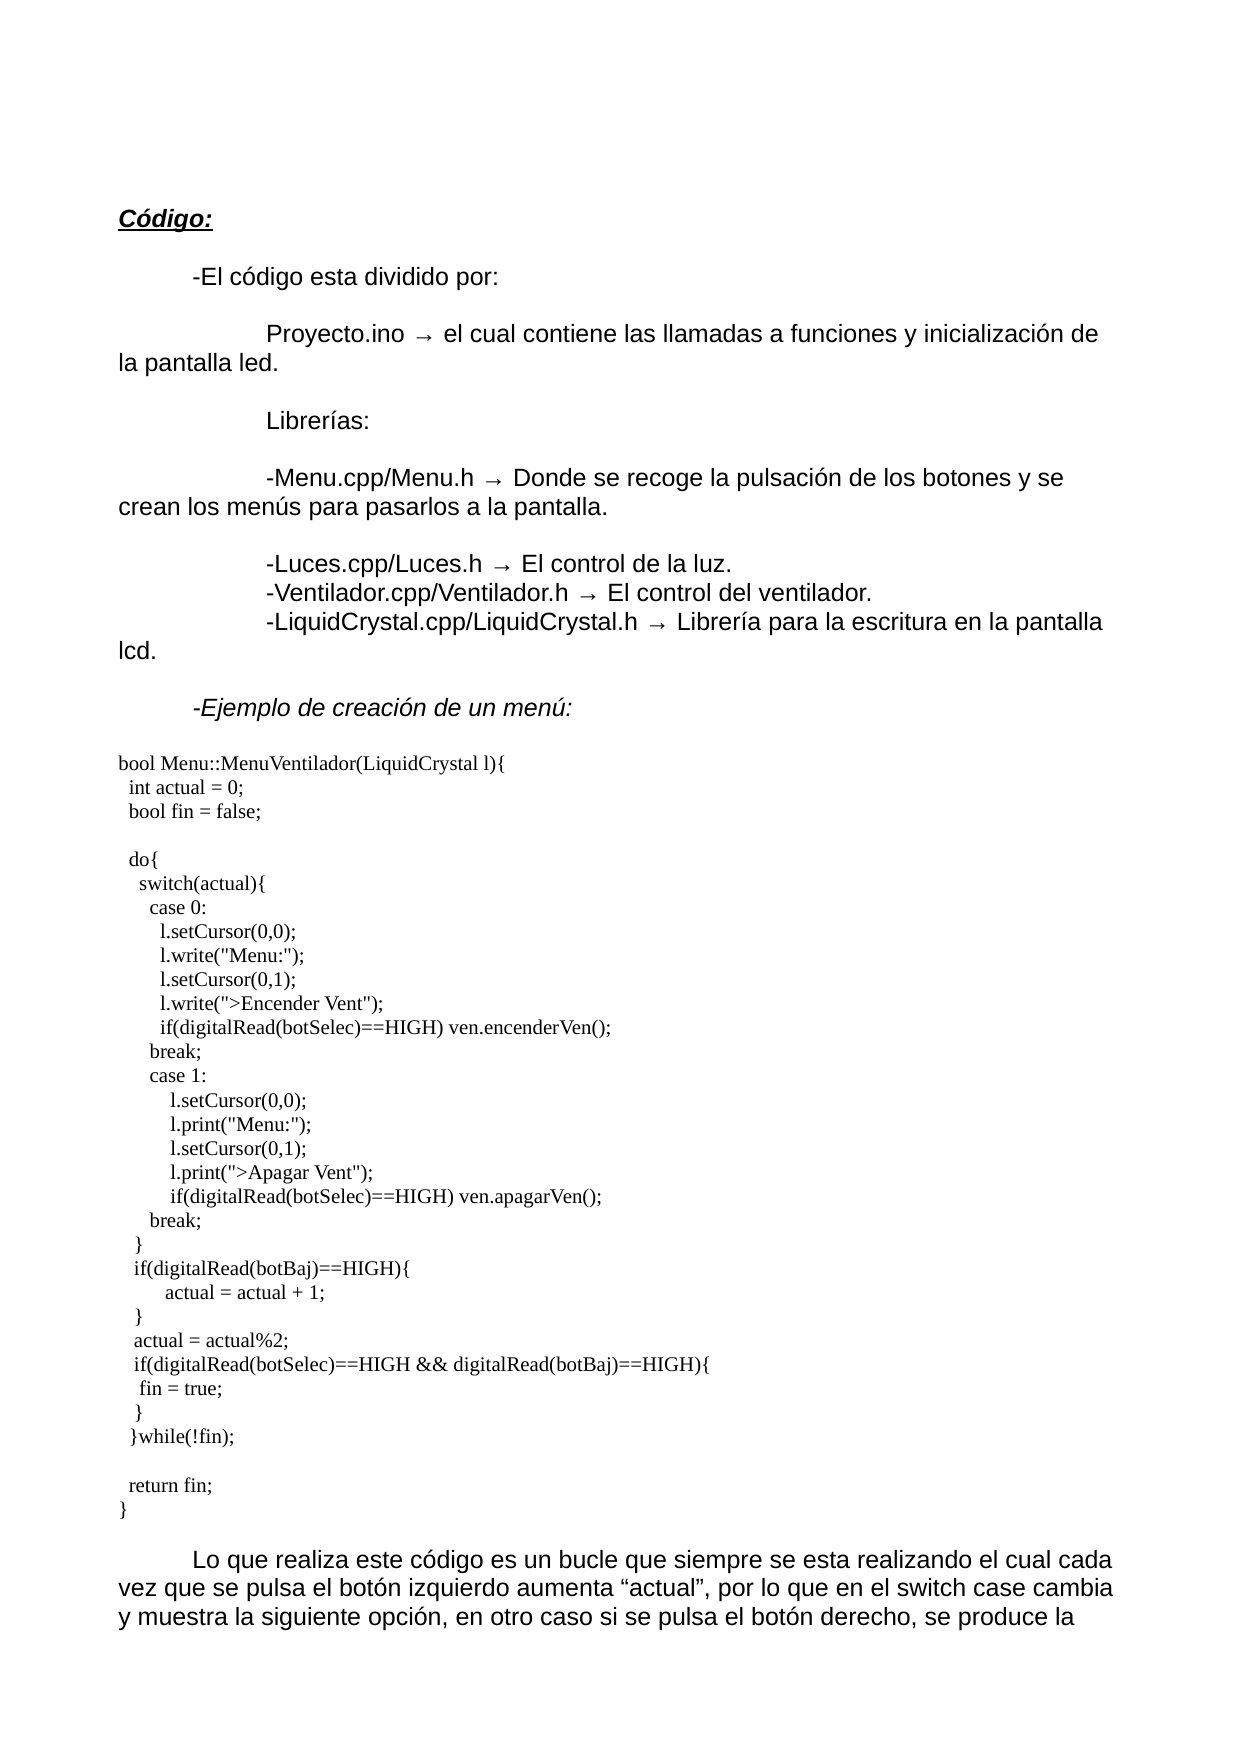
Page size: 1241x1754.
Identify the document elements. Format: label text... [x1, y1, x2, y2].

text } [118, 1304, 1122, 1328]
text l.setCursor(0,0); [118, 919, 1122, 943]
text -LiquidCrystal.cpp/LiquidCrystal.h → Librería para la escritura en la pantalla lcd. [118, 607, 1122, 664]
text bool Menu::MenuVentilador(LiquidCrystal l){ [118, 751, 1122, 775]
text l.write(">Encender Vent"); [118, 991, 1122, 1015]
text -Ejemplo de creación de un menú: [118, 693, 1122, 722]
text int actual = 0; [118, 775, 1122, 799]
text -Menu.cpp/Menu.h → Donde se recoge la pulsación de los botones y se crean los menús para pasarlos a la pantalla. [118, 463, 1122, 521]
text l.print("Menu:"); [118, 1112, 1122, 1136]
text } [118, 1232, 1122, 1256]
text -Ventilador.cpp/Ventilador.h → El control del ventilador. [118, 578, 1122, 607]
text } [118, 1400, 1122, 1424]
text case 1: [118, 1063, 1122, 1087]
text Código: [118, 204, 1122, 233]
text break; [118, 1039, 1122, 1063]
text l.setCursor(0,1); [118, 1136, 1122, 1160]
text l.write("Menu:"); [118, 943, 1122, 967]
text actual = actual%2; [118, 1328, 1122, 1352]
text case 0: [118, 895, 1122, 919]
text if(digitalRead(botSelec)==HIGH) ven.apagarVen(); [118, 1184, 1122, 1208]
text break; [118, 1208, 1122, 1232]
text bool fin = false; [118, 799, 1122, 823]
text Librerías: [118, 406, 1122, 434]
text Proyecto.ino → el cual contiene las llamadas a funciones y inicialización de la pantalla led. [118, 319, 1122, 377]
text } [118, 1497, 1122, 1521]
text return fin; [118, 1472, 1122, 1497]
text -El código esta dividido por: [118, 262, 1122, 291]
text do{ [118, 847, 1122, 871]
text l.setCursor(0,0); [118, 1087, 1122, 1112]
text l.print(">Apagar Vent"); [118, 1160, 1122, 1184]
text -Luces.cpp/Luces.h → El control de la luz. [118, 549, 1122, 578]
text Lo que realiza este código es un bucle que siempre se esta realizando el cual cada vez que se pulsa el botón izquierdo aumenta “actual”, por lo que en el switch case cambia y muestra la siguiente opción, en otro caso si se pulsa el botón derecho, se produce la [118, 1545, 1122, 1631]
text if(digitalRead(botSelec)==HIGH && digitalRead(botBaj)==HIGH){ [118, 1352, 1122, 1376]
text }while(!fin); [118, 1424, 1122, 1448]
text if(digitalRead(botBaj)==HIGH){ [118, 1256, 1122, 1280]
text if(digitalRead(botSelec)==HIGH) ven.encenderVen(); [118, 1015, 1122, 1039]
text l.setCursor(0,1); [118, 967, 1122, 991]
text fin = true; [118, 1376, 1122, 1400]
text actual = actual + 1; [118, 1280, 1122, 1304]
text switch(actual){ [118, 871, 1122, 895]
